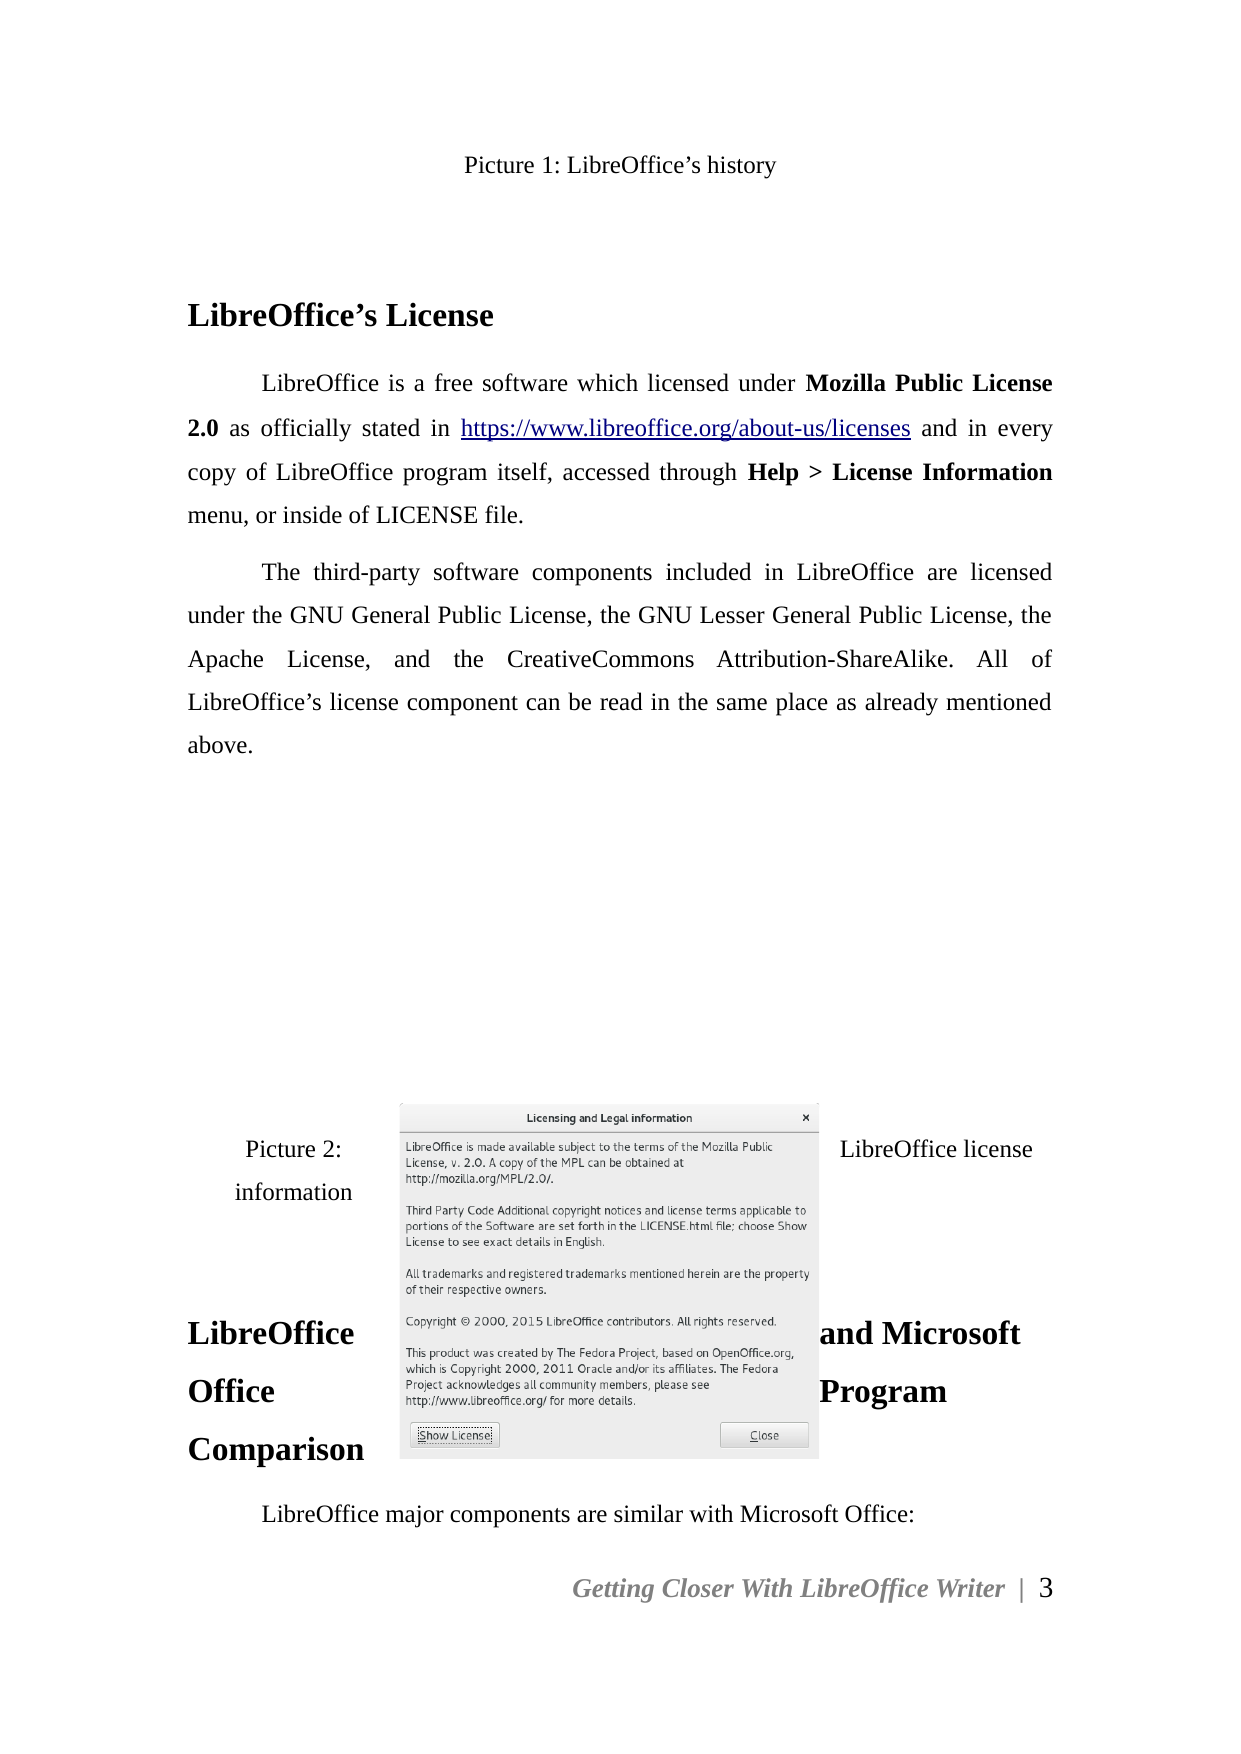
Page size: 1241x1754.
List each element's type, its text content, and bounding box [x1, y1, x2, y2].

text LibreOffice major components are similar with Microsoft Office: [187, 1499, 1053, 1528]
subtitle LibreOffice’s License [187, 294, 1053, 333]
subtitle LibreOffice and Microsoft Office Program Comparison [187, 1313, 1053, 1468]
text The third-party software components included in LibreOffice are licensed under the GNU General Public License, the GNU Lesser General Public License, the Apache License, and the CreativeCommons Attribution-ShareAlike. All of LibreOffice’s license component can be read in the same place as already mentioned above. [187, 557, 1053, 759]
text Picture 2: LibreOffice license information [187, 1134, 399, 1206]
text LibreOffice is a free software which licensed under Mozilla Public License 2.0 as officially stated in https://www.libreoffice.org/about-us/licenses and in every copy of LibreOffice program itself, accessed through Help > License Information menu, or inside of LICENSE file. [187, 365, 1053, 528]
text Picture 2: LibreOffice license information [820, 1134, 1053, 1206]
picture [399, 1103, 820, 1459]
text Picture 1: LibreOffice’s history [187, 150, 1053, 179]
